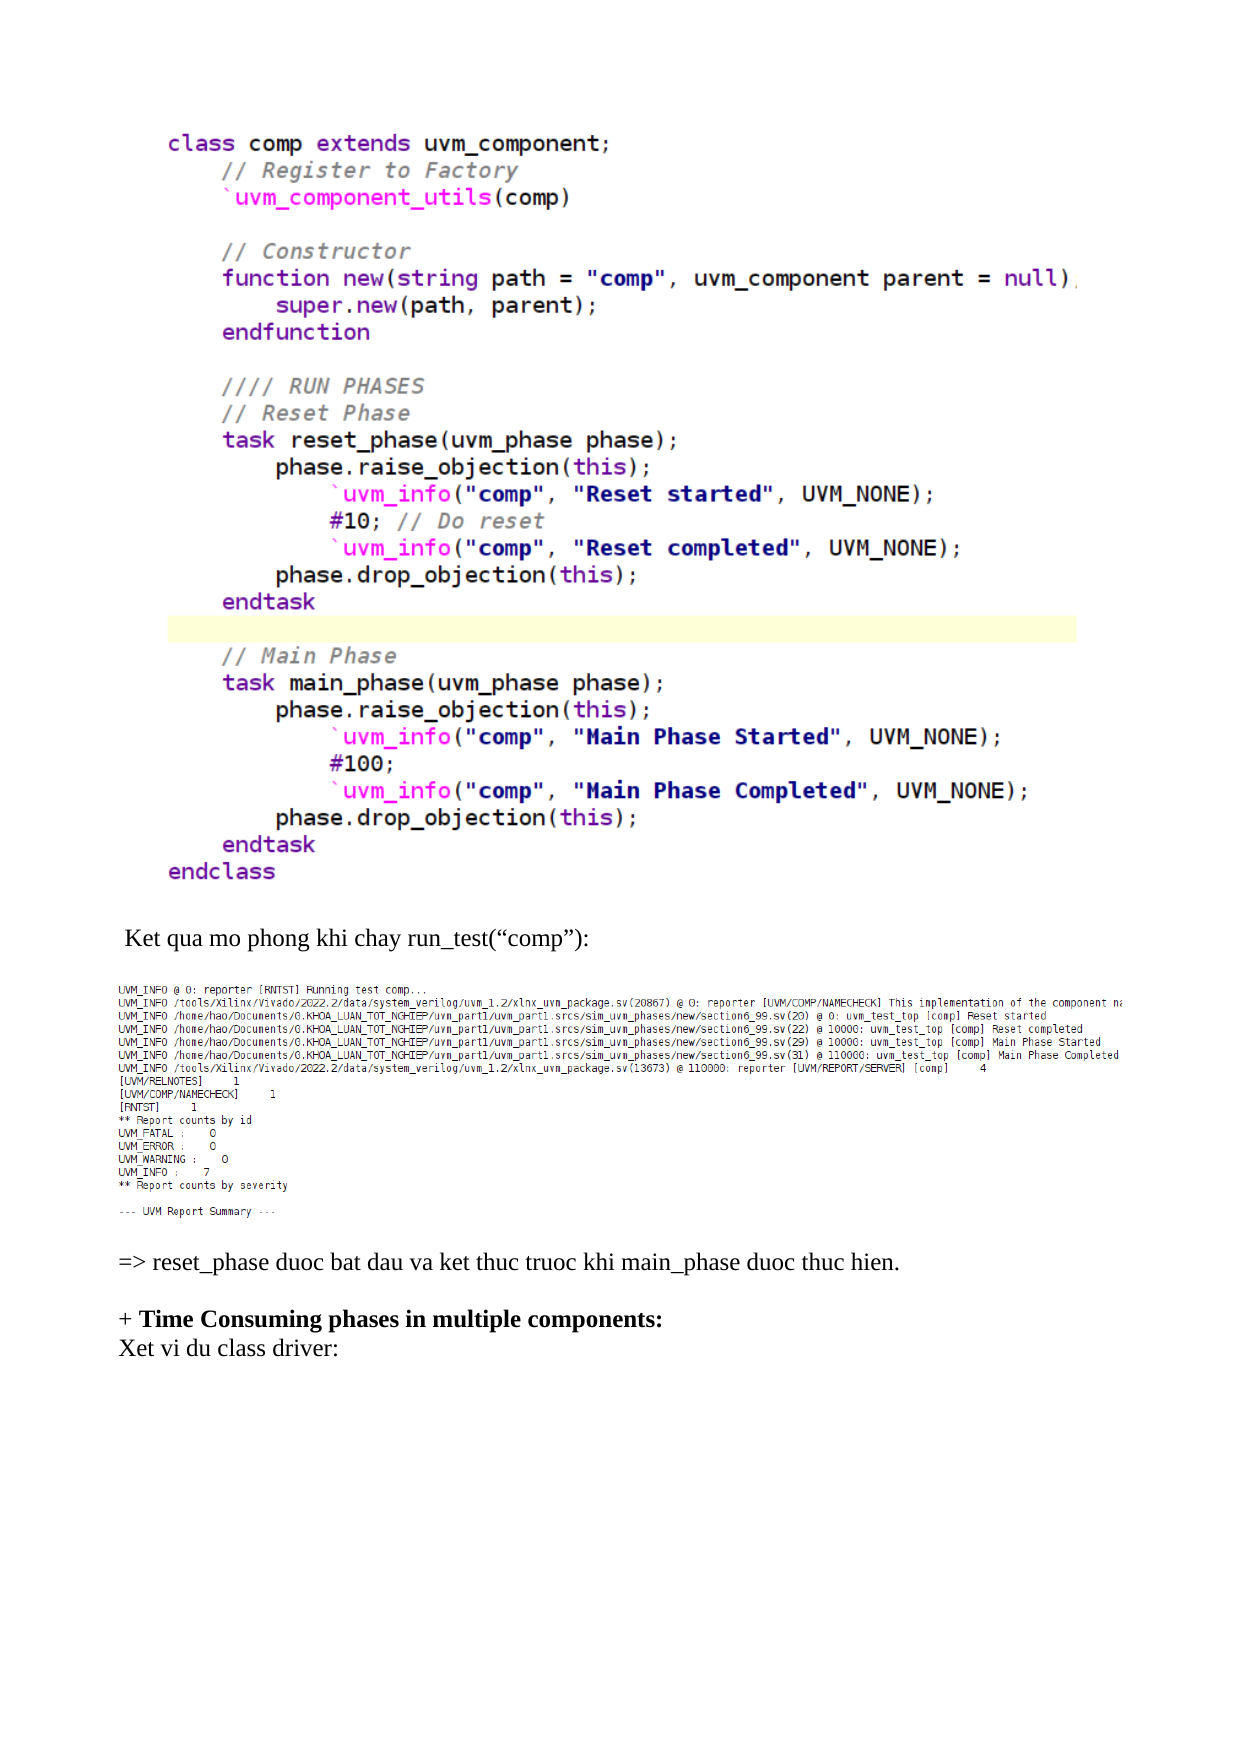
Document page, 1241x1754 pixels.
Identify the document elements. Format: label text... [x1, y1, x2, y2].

picture [163, 118, 1077, 894]
text Ket qua mo phong khi chay run_test(“comp”): [118, 923, 1122, 951]
text + Time Consuming phases in multiple components: [118, 1304, 1122, 1333]
text => reset_phase duoc bat dau va ket thuc truoc khi main_phase duoc thuc hien. [118, 1219, 1122, 1276]
text Xet vi du class driver: [118, 1333, 1122, 1362]
picture [118, 980, 1123, 1219]
